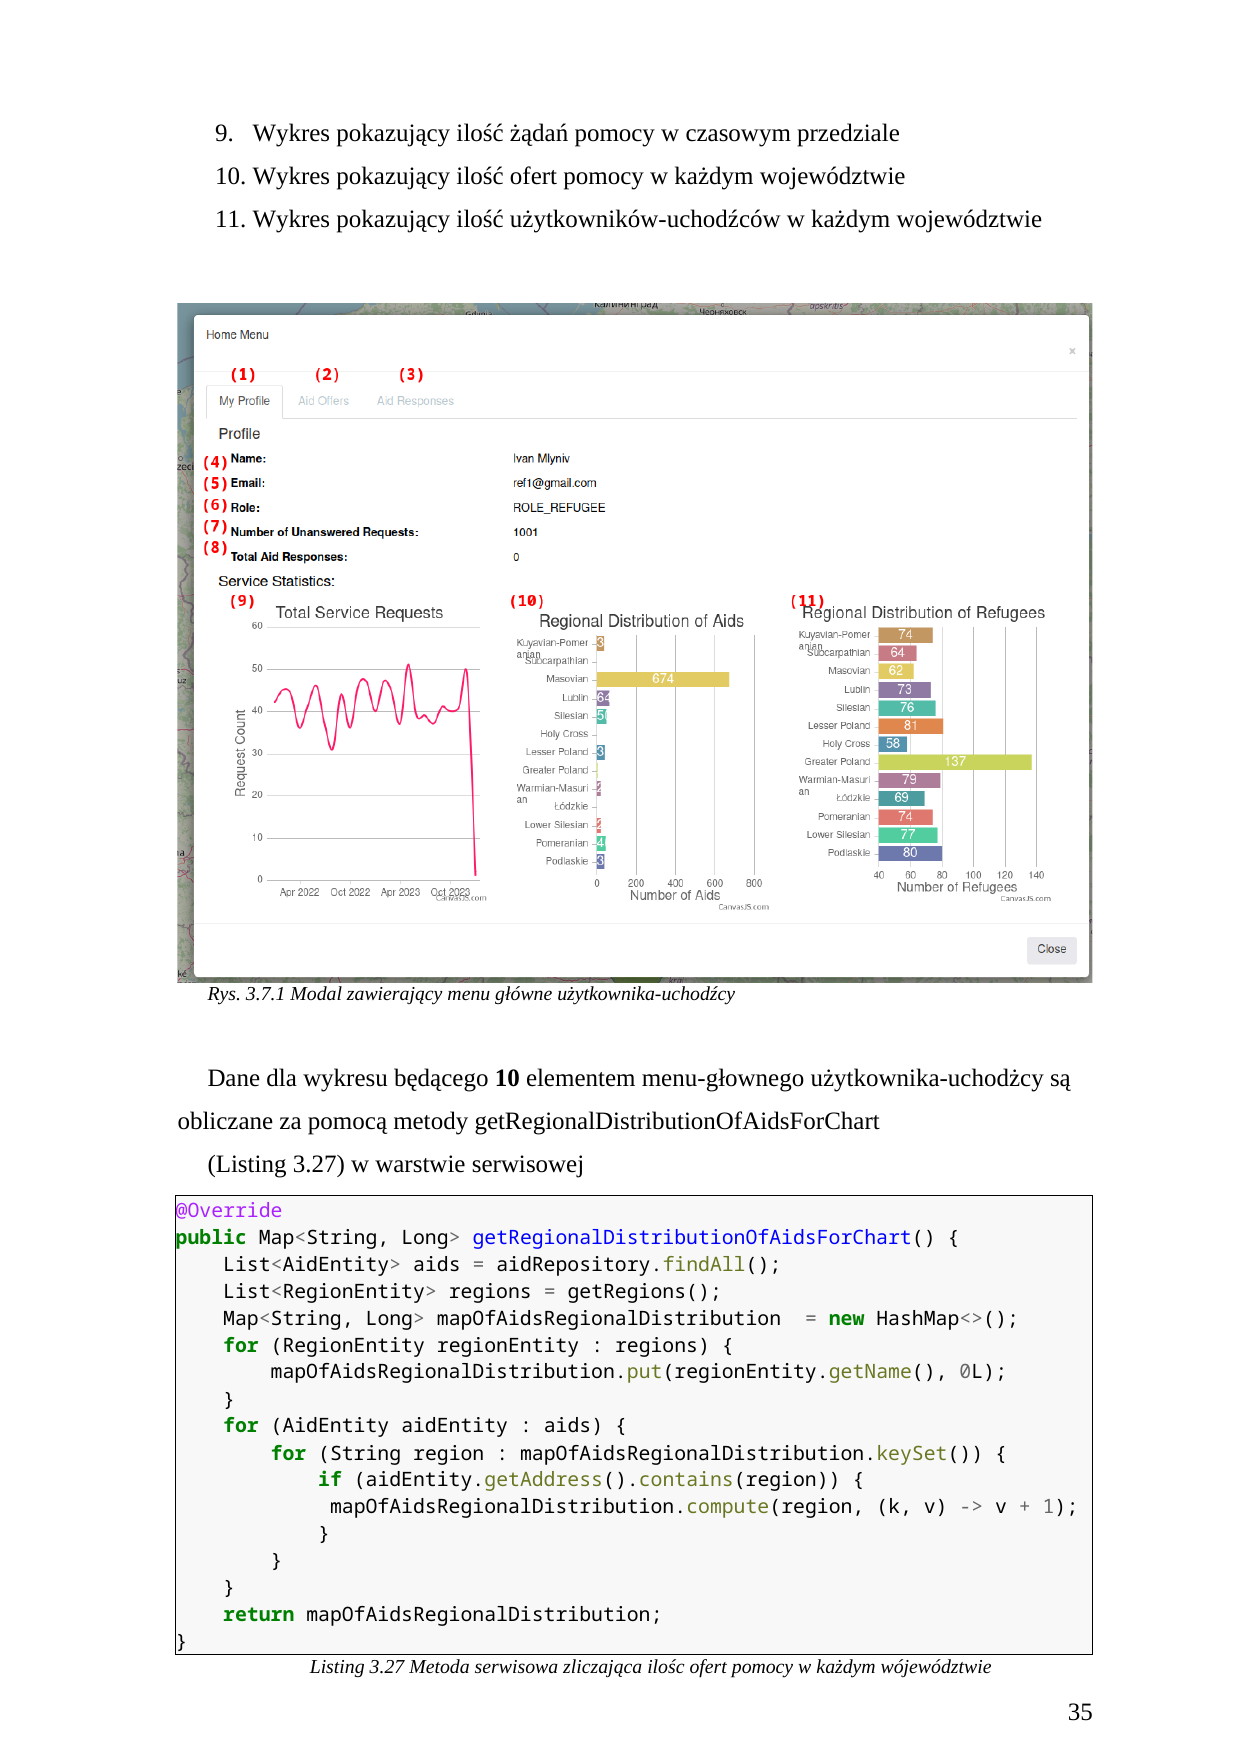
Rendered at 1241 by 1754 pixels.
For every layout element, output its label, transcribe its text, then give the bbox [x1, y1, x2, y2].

list Wykres pokazujący ilość ofert pomocy w każdym województwie [215, 161, 1092, 190]
text Dane dla wykresu będącego 10 elementem menu-głownego użytkownika-uchodżcy są obliczane za pomocą metody getRegionalDistributionOfAidsForChart [177, 1063, 1092, 1134]
list Wykres pokazujący ilość użytkowników-uchodźców w każdym województwie [215, 204, 1092, 233]
list Wykres pokazujący ilość żądań pomocy w czasowym przedziale [215, 118, 1092, 147]
picture [177, 303, 1093, 983]
text Listing 3.27 Metoda serwisowa zliczająca ilośc ofert pomocy w każdym wójewództwie [179, 1655, 1093, 1678]
text Rys. 3.7.1 Modal zawierający menu główne użytkownika-uchodźcy [177, 983, 1092, 1005]
text (Listing 3.27) w warstwie serwisowej [177, 1149, 1092, 1178]
